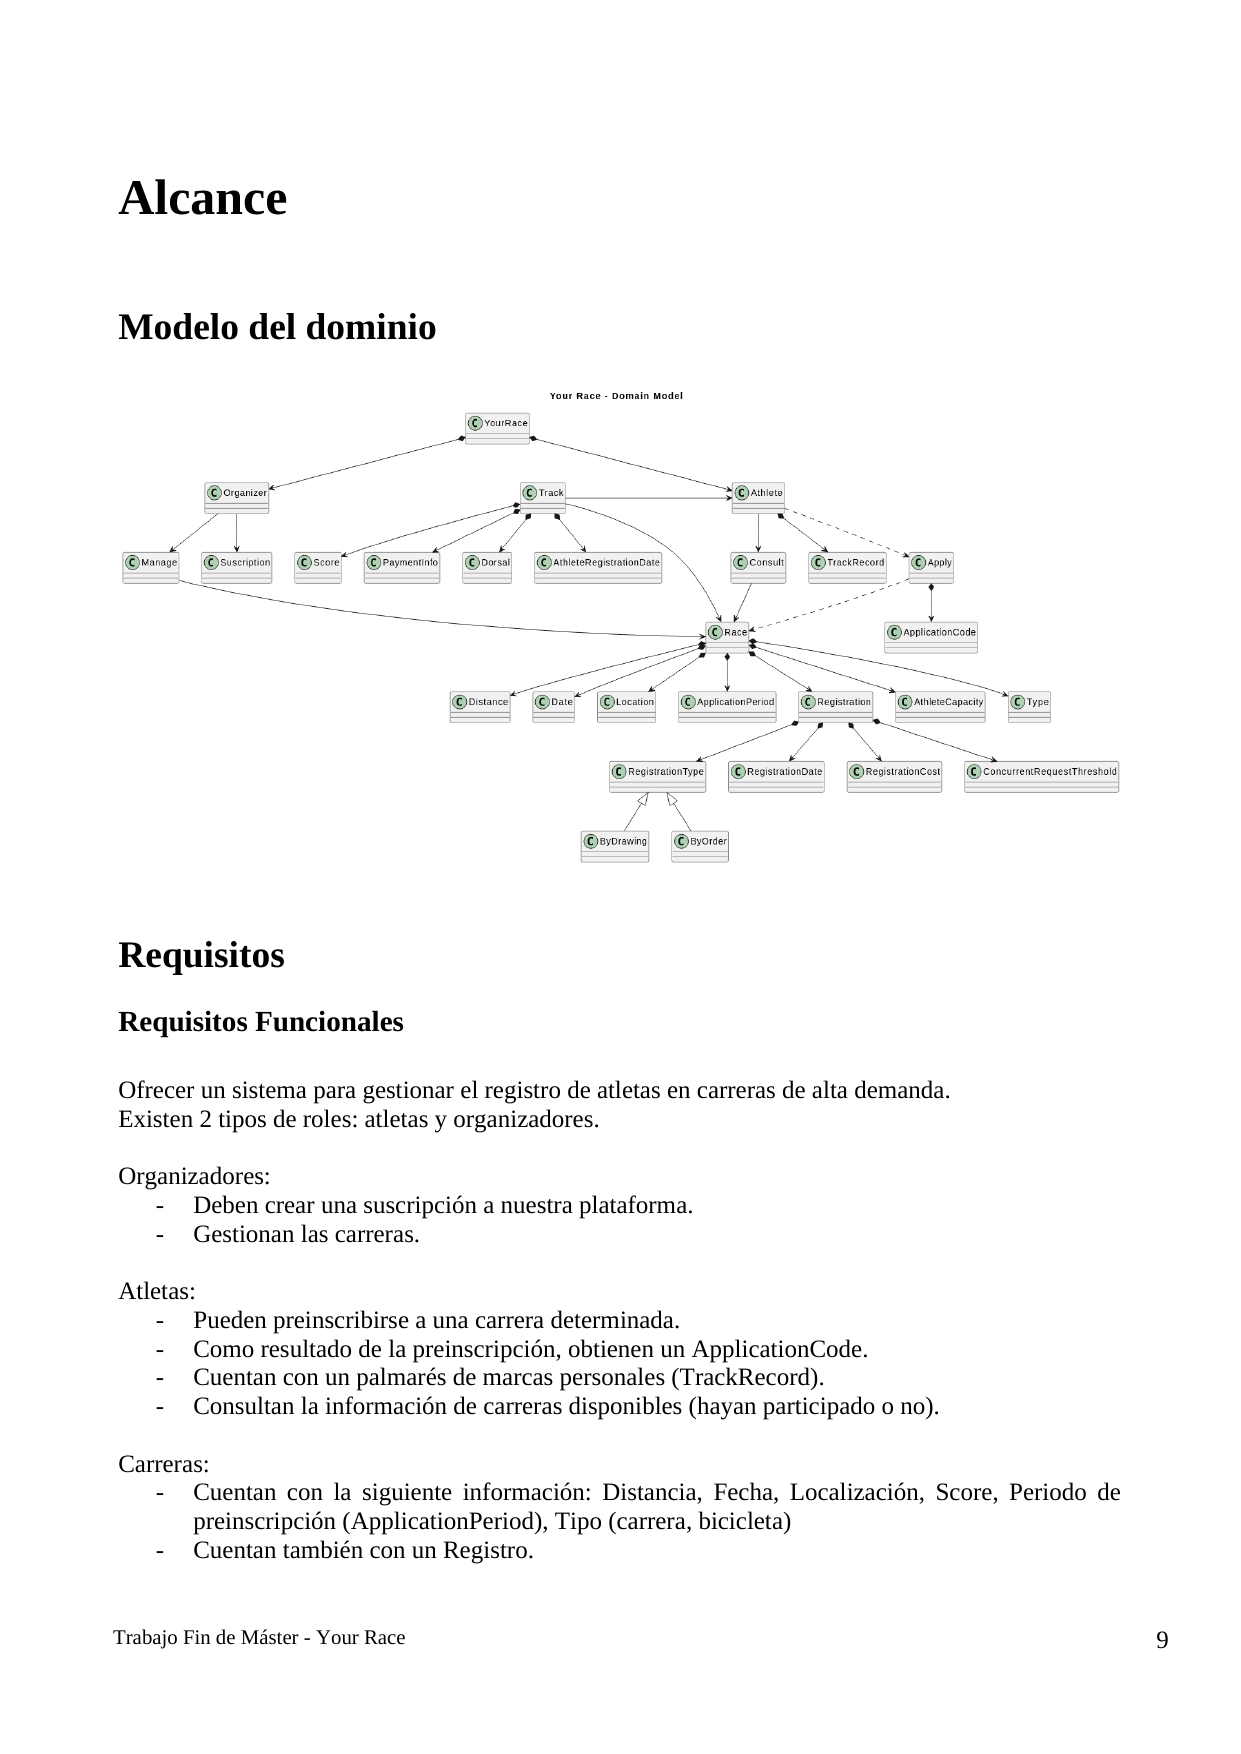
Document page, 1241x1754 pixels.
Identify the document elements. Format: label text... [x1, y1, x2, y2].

list Gestionan las carreras. [156, 1219, 1122, 1247]
text Ofrecer un sistema para gestionar el registro de atletas en carreras de alta demanda. [118, 1075, 1122, 1104]
list Cuentan con la siguiente información: Distancia, Fecha, Localización, Score, Periodo de preinscripción (ApplicationPeriod), Tipo (carrera, bicicleta) [156, 1477, 1122, 1535]
text Organizadores: [118, 1161, 1122, 1190]
list Deben crear una suscripción a nuestra plataforma. [156, 1190, 1122, 1219]
list Como resultado de la preinscripción, obtienen un ApplicationCode. [156, 1334, 1122, 1362]
text Existen 2 tipos de roles: atletas y organizadores. [118, 1104, 1122, 1132]
list Pueden preinscribirse a una carrera determinada. [156, 1305, 1122, 1334]
picture [118, 384, 1123, 866]
list Cuentan con un palmarés de marcas personales (TrackRecord). [156, 1362, 1122, 1391]
subtitle Requisitos [118, 932, 1122, 975]
text Carreras: [118, 1449, 1122, 1477]
list Cuentan también con un Registro. [156, 1535, 1122, 1564]
subtitle Modelo del dominio [118, 304, 1122, 347]
subtitle Alcance [118, 168, 1122, 226]
list Consultan la información de carreras disponibles (hayan participado o no). [156, 1391, 1122, 1420]
subtitle Requisitos Funcionales [118, 1004, 1122, 1038]
text Atletas: [118, 1276, 1122, 1305]
